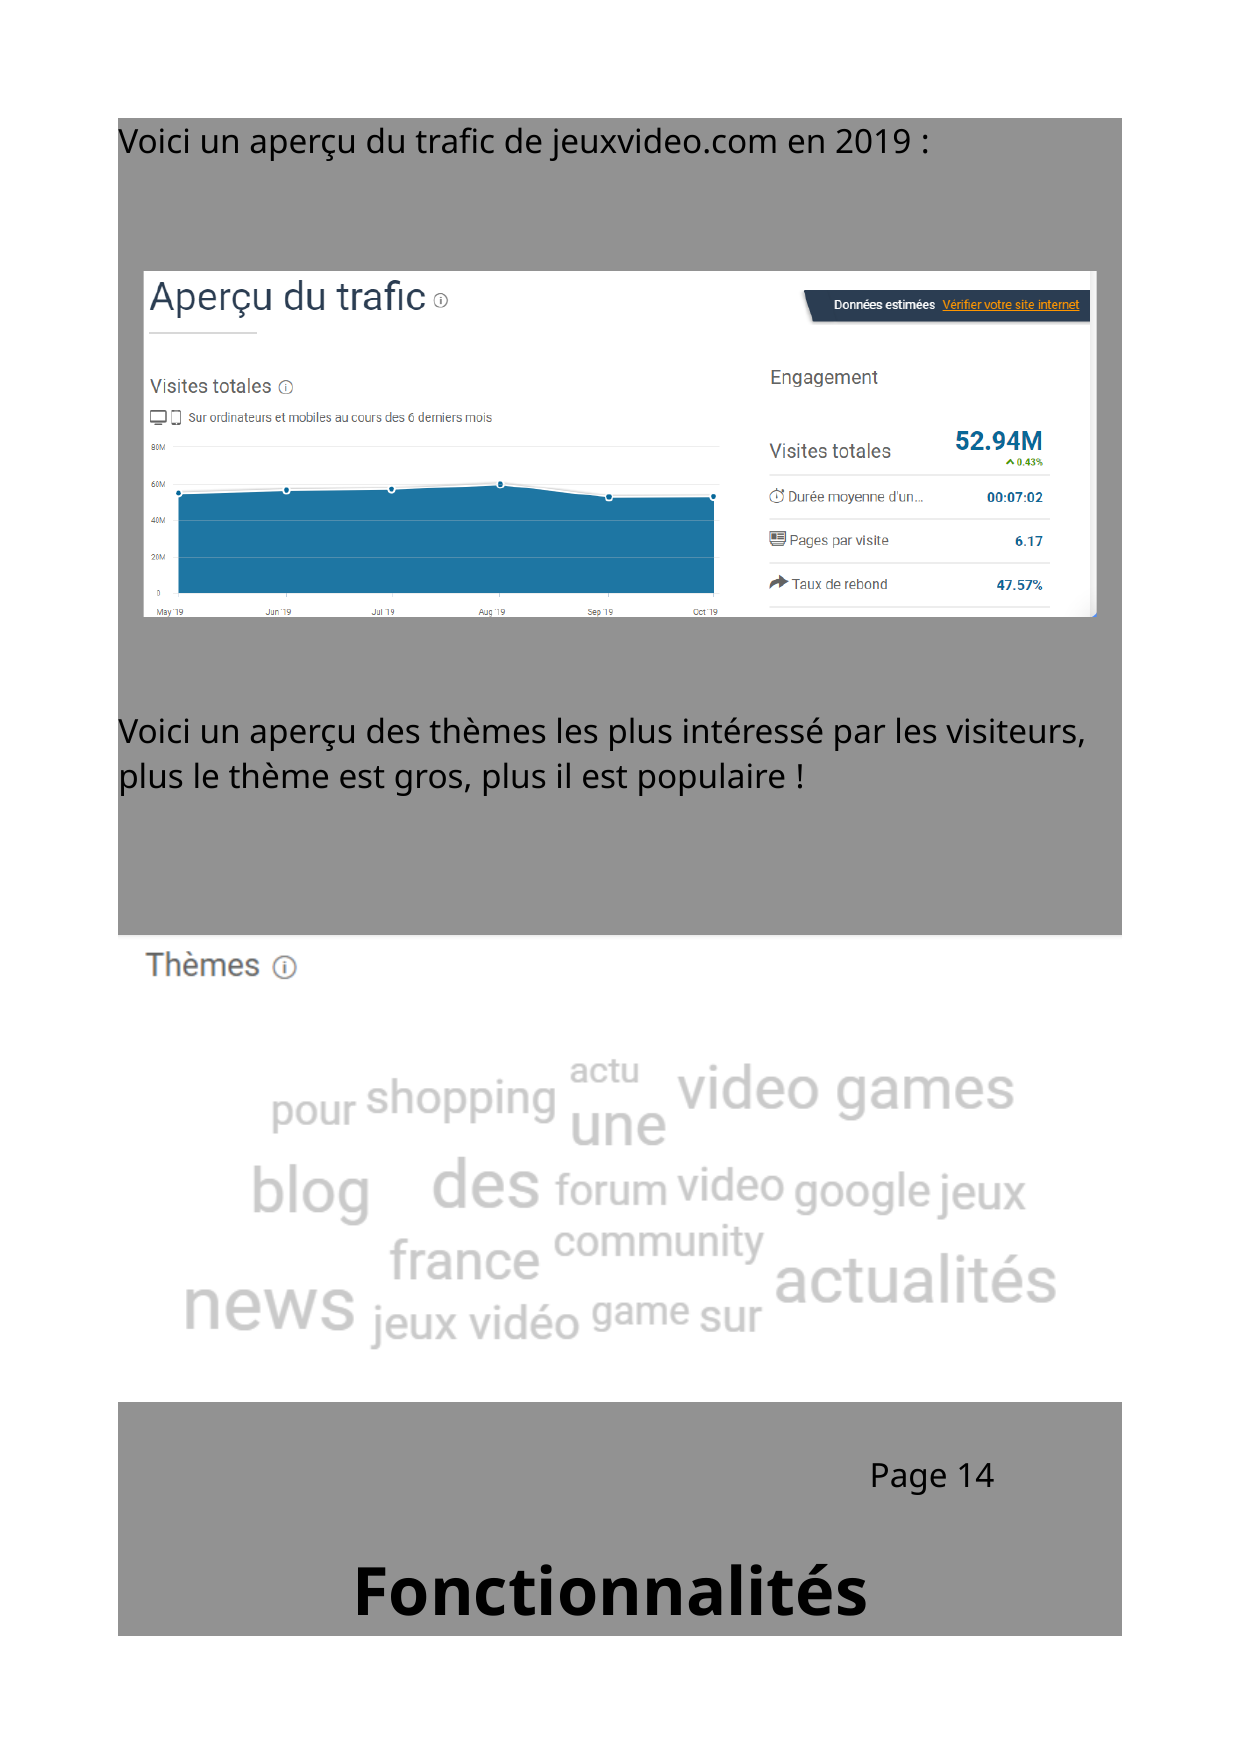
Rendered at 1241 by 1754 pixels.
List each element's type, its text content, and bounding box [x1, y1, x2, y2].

text Page 14 [118, 1447, 1122, 1498]
picture [143, 271, 1097, 617]
text Voici un aperçu des thèmes les plus intéressé par les visiteurs, [118, 708, 1122, 753]
text Voici un aperçu du trafic de jeuxvideo.com en 2019 : [118, 118, 1122, 163]
picture [118, 935, 1123, 1402]
text Fonctionnalités [118, 1544, 1122, 1634]
text plus le thème est gros, plus il est populaire ! [118, 753, 1122, 799]
